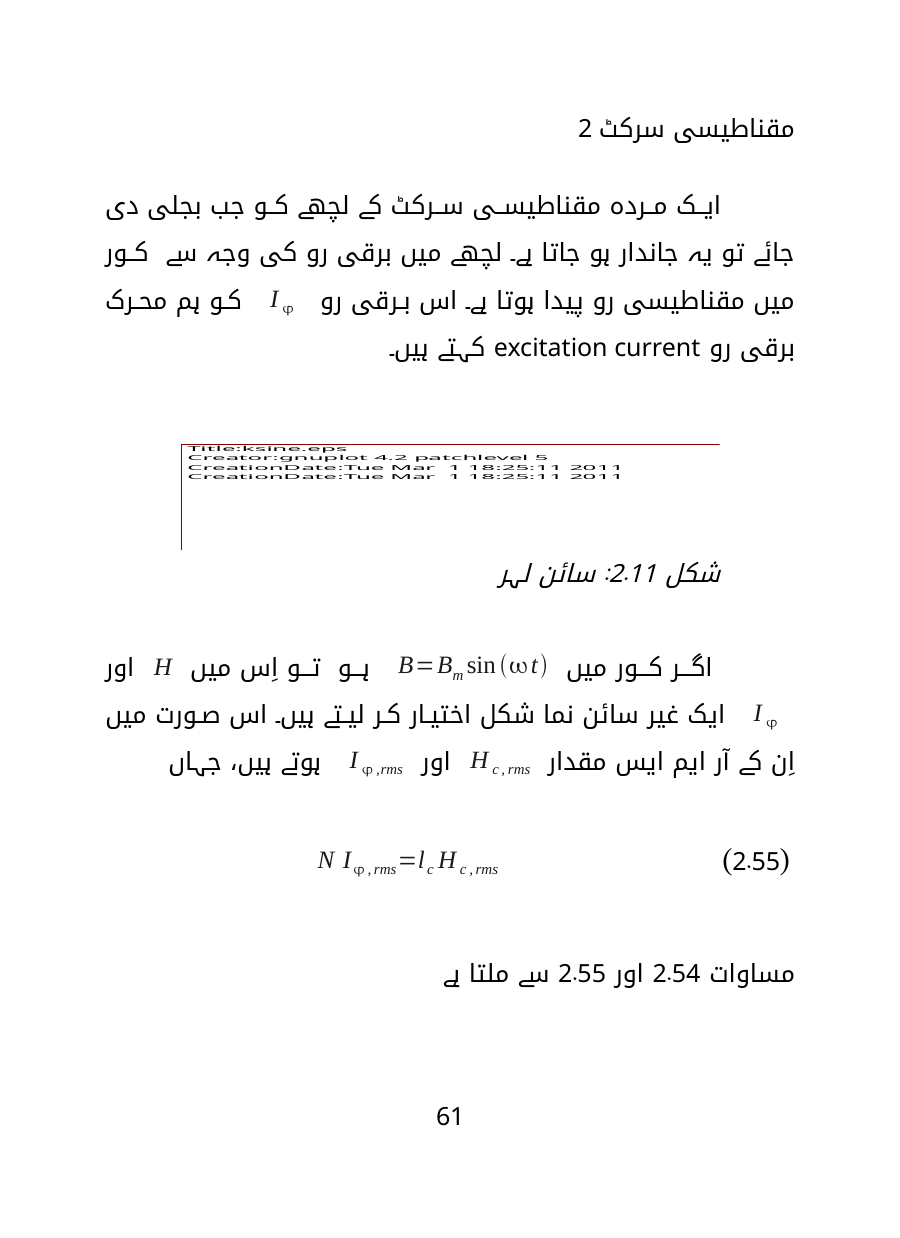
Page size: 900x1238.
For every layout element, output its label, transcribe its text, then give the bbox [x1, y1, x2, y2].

text اگر کور میں ہو تو اِس میںاور ایک غیر سائن نما شکل اختیار کر لیتے ہیں۔ اس صورت میں اِن کے آر ایم ایس مقداراور ہوتے ہیں، جہاں [105, 644, 795, 786]
text شکل 2.11: سائن لہر [180, 443, 720, 597]
text ایک مردہ مقناطیسی سرکٹ کے لچھے کو جب بجلی دی جائے تو یہ جاندار ہو جاتا ہے۔ لچھے میں برقی رو کی وجہ سے کور میں مقناطیسی رو پیدا ہوتا ہے۔ اس برقی رو کو ہم محرک برقی رو excitation current کہتے ہیں۔ [105, 182, 795, 372]
table_header [105, 833, 701, 904]
table_header (2.55) [701, 833, 795, 904]
text مساوات 2.54 اور 2.55 سے ملتا ہے [105, 951, 795, 998]
